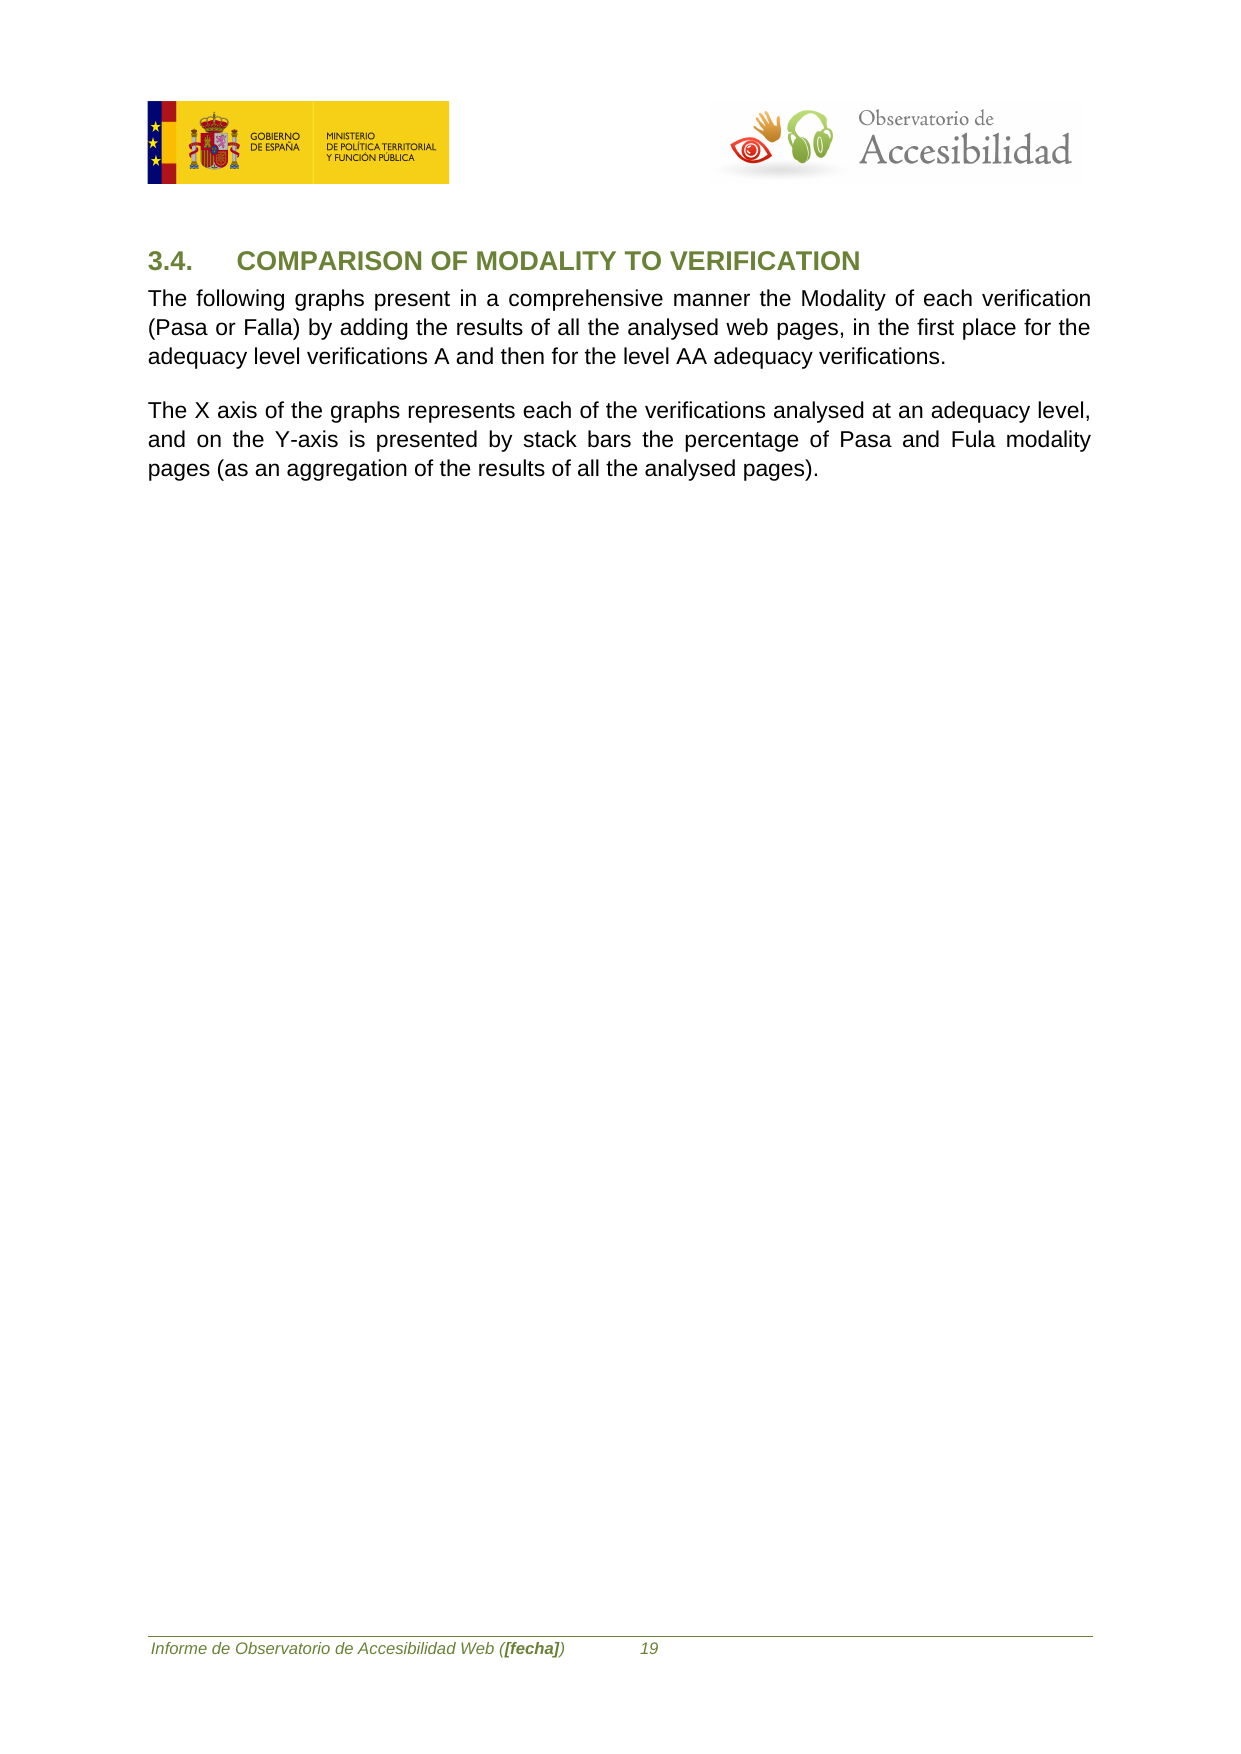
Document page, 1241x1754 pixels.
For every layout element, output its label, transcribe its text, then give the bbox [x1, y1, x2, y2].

picture [710, 101, 1086, 184]
subtitle comparison of Modality to Verification [148, 245, 1092, 276]
text The X axis of the graphs represents each of the verifications analysed at an adequacy level, and on the Y-axis is presented by stack bars the percentage of Pasa and Fula modality pages (as an aggregation of the results of all the analysed pages). [148, 397, 1092, 481]
picture [147, 101, 450, 184]
text The following graphs present in a comprehensive manner the Modality of each verification (Pasa or Falla) by adding the results of all the analysed web pages, in the first place for the adequacy level verifications A and then for the level AA adequacy verifications. [148, 285, 1092, 369]
